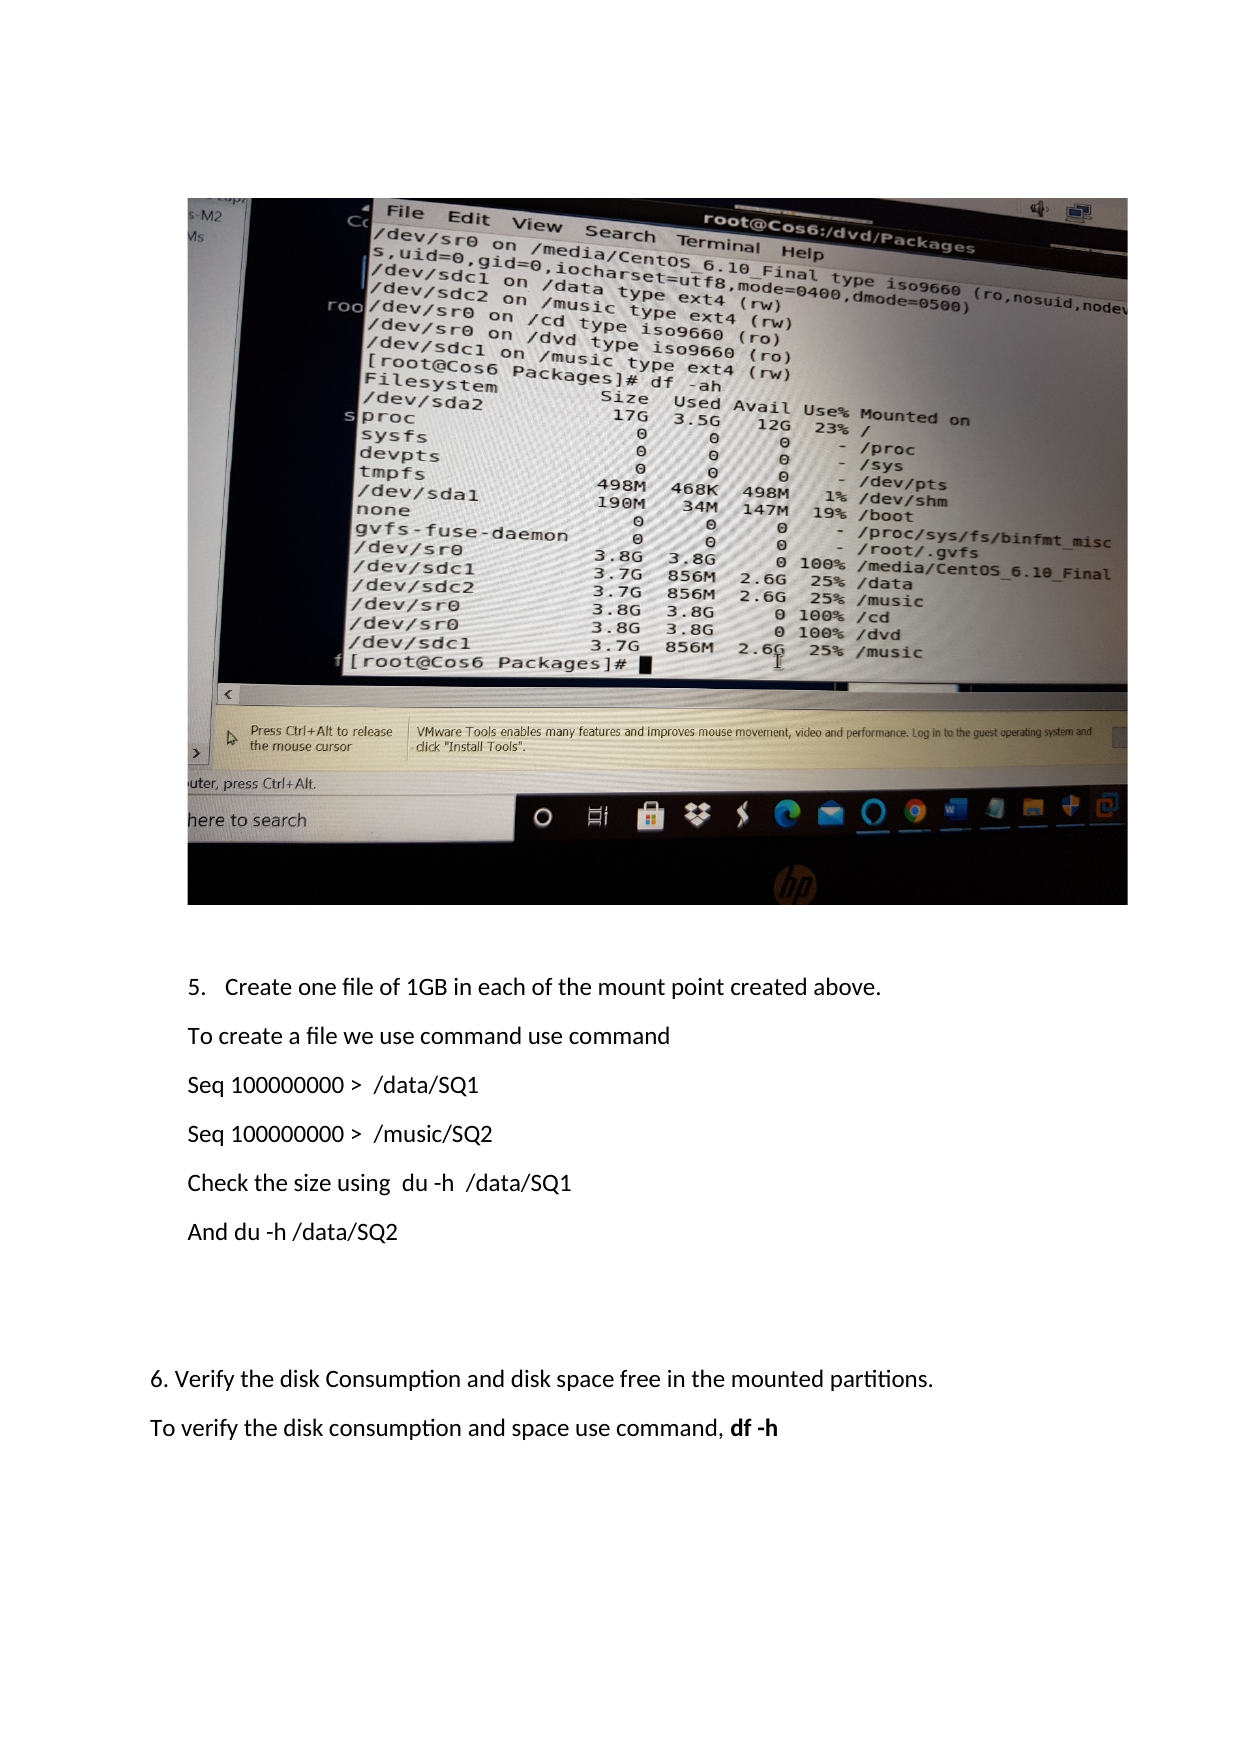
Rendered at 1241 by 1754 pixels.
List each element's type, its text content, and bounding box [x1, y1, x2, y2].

text To create a file we use command use command [187, 1020, 1090, 1051]
text And du -h /data/SQ2 [187, 1216, 1090, 1247]
text Check the size using du -h /data/SQ1 [187, 1167, 1090, 1198]
text Seq 100000000 > /music/SQ2 [187, 1118, 1090, 1149]
list Create one file of 1GB in each of the mount point created above. [187, 971, 1090, 1002]
text 6. Verify the disk Consumption and disk space free in the mounted partitions. [150, 1363, 1090, 1394]
text Seq 100000000 > /data/SQ1 [187, 1069, 1090, 1100]
text To verify the disk consumption and space use command, df -h [150, 1412, 1090, 1443]
